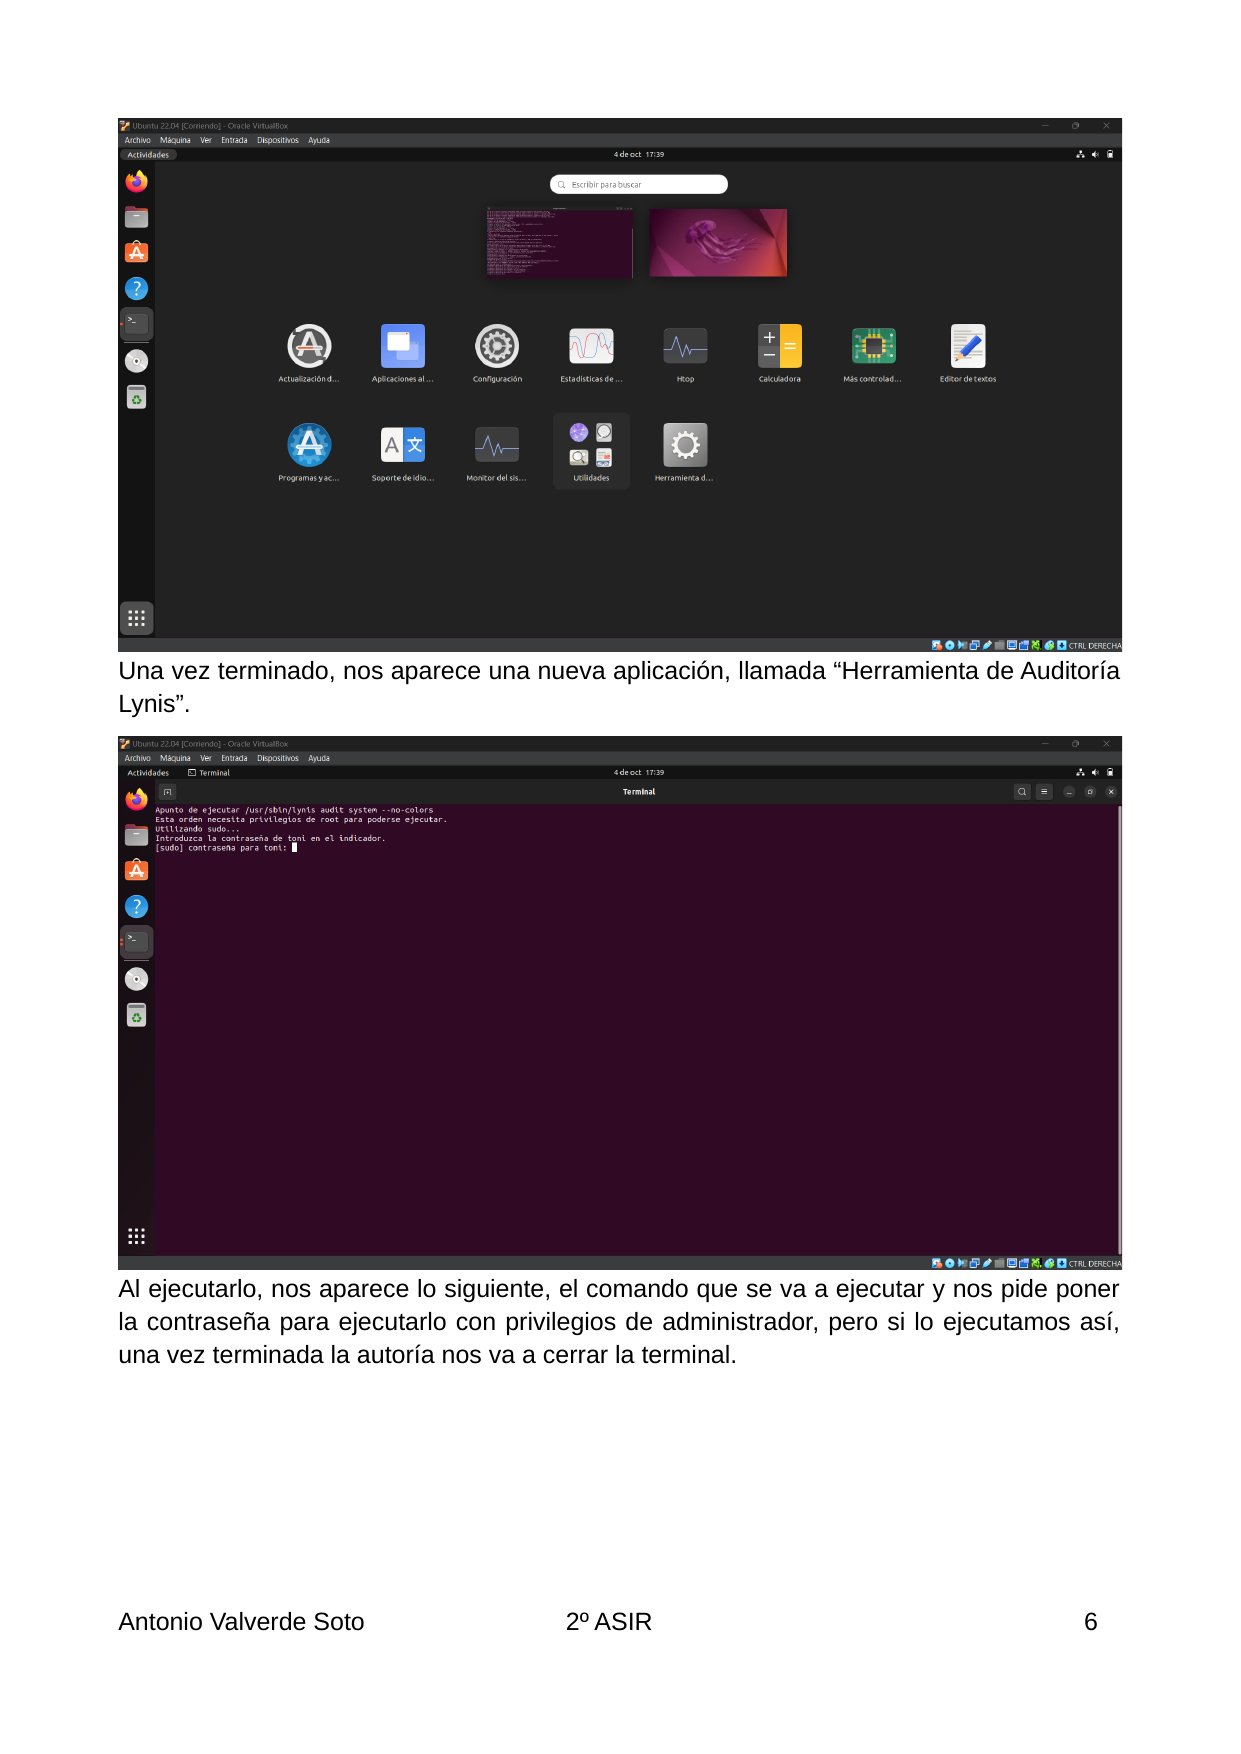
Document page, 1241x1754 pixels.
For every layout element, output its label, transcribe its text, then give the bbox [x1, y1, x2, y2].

text Al ejecutarlo, nos aparece lo siguiente, el comando que se va a ejecutar y nos pide poner la contraseña para ejecutarlo con privilegios de administrador, pero si lo ejecutamos así, una vez terminada la autoría nos va a cerrar la terminal. [118, 1270, 1122, 1369]
text Una vez terminado, nos aparece una nueva aplicación, llamada “Herramienta de Auditoría Lynis”. [118, 652, 1122, 717]
picture [118, 118, 1123, 652]
picture [118, 736, 1123, 1270]
